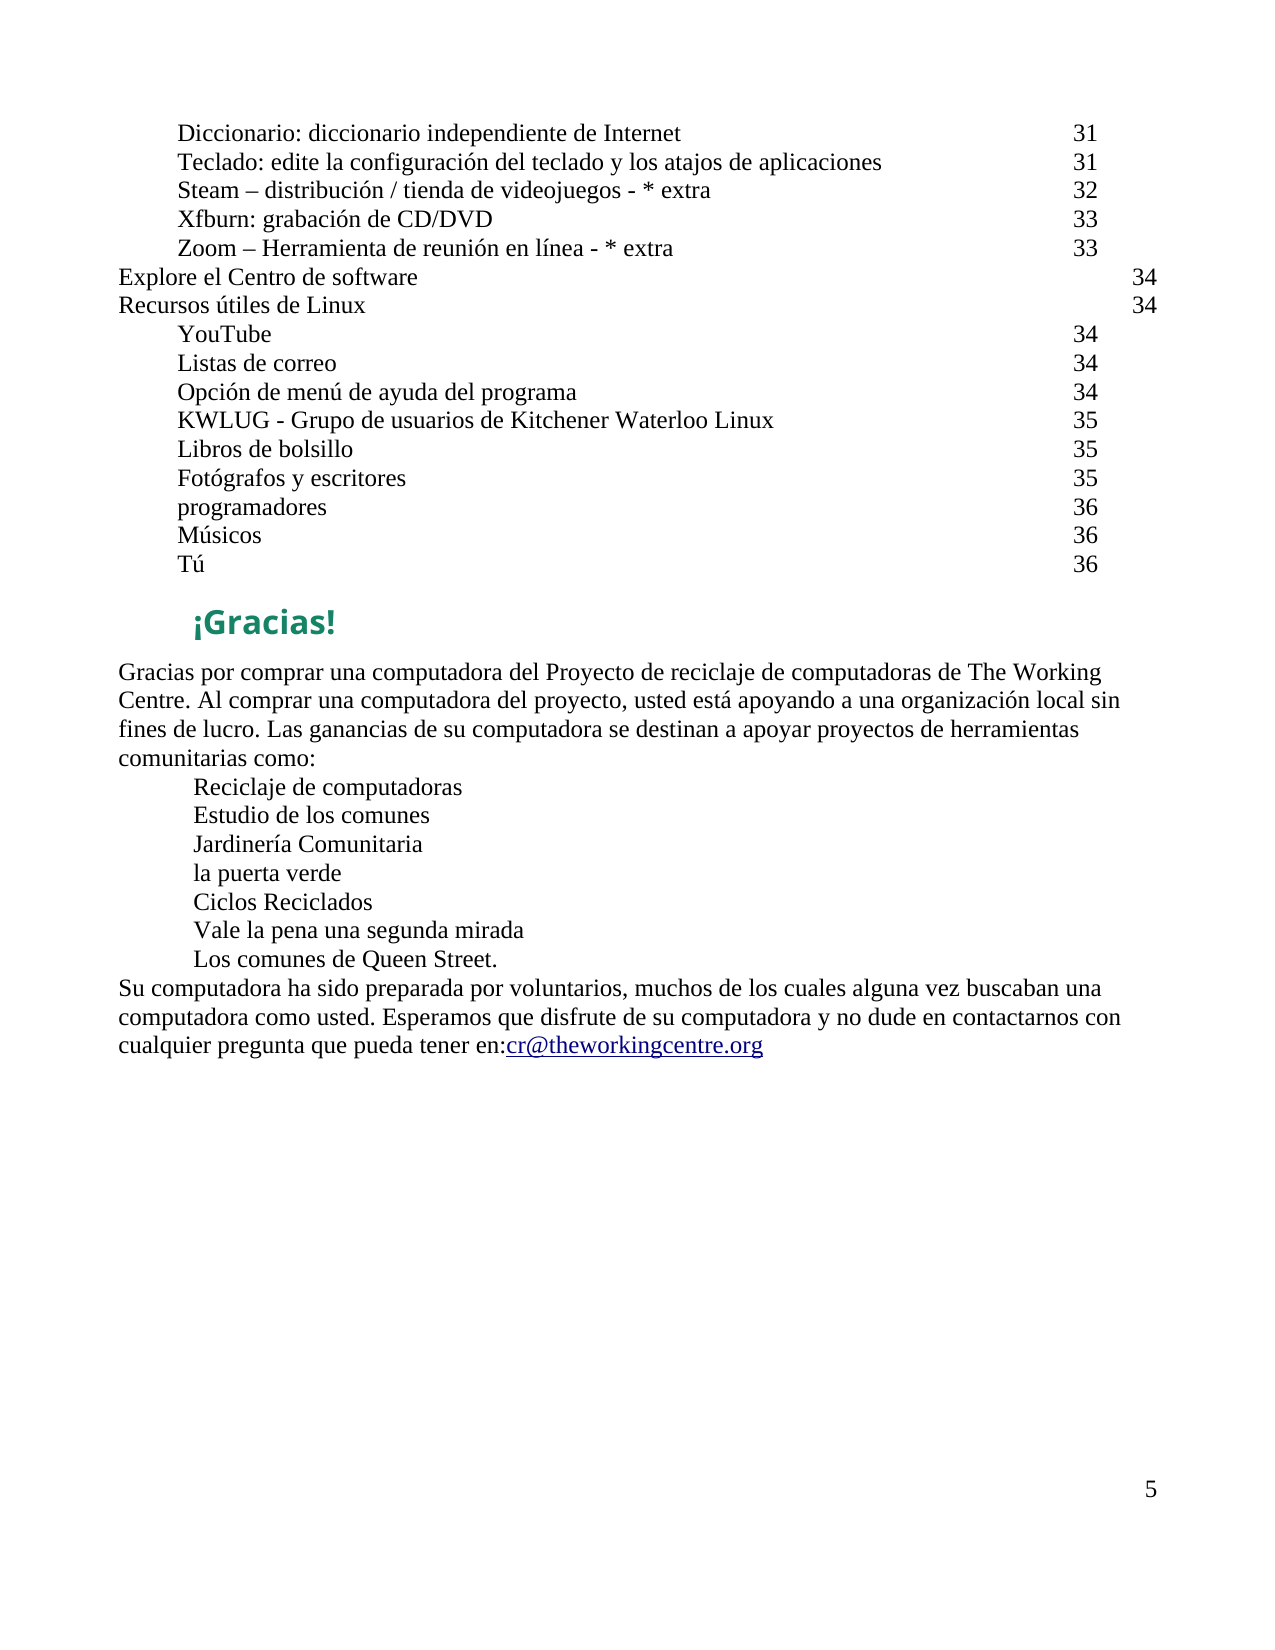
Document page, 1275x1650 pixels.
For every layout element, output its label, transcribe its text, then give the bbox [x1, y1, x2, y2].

list Vale la pena una segunda mirada [156, 916, 1157, 944]
list Reciclaje de computadoras [156, 772, 1157, 801]
text Músicos 36 [177, 521, 1157, 549]
list Jardinería Comunitaria [156, 829, 1157, 858]
text Opción de menú de ayuda del programa 34 [177, 377, 1157, 406]
text Steam – distribución / tienda de videojuegos - * extra 32 [177, 176, 1157, 204]
text Su computadora ha sido preparada por voluntarios, muchos de los cuales alguna vez buscaban una computadora como usted. Esperamos que disfrute de su computadora y no dude en contactarnos con cualquier pregunta que pueda tener en:cr@theworkingcentre.org [118, 973, 1157, 1059]
text Tú 36 [177, 549, 1157, 578]
text Fotógrafos y escritores 35 [177, 463, 1157, 492]
subtitle ¡Gracias! [118, 599, 1157, 644]
list Ciclos Reciclados [156, 887, 1157, 916]
text Explore el Centro de software 34 [118, 262, 1157, 291]
list la puerta verde [156, 858, 1157, 887]
text Xfburn: grabación de CD/DVD 33 [177, 204, 1157, 233]
text Recursos útiles de Linux 34 [118, 291, 1157, 319]
text Zoom – Herramienta de reunión en línea - * extra 33 [177, 233, 1157, 262]
text Teclado: edite la configuración del teclado y los atajos de aplicaciones 31 [177, 147, 1157, 176]
list Los comunes de Queen Street. [156, 944, 1157, 973]
text Listas de correo 34 [177, 348, 1157, 377]
list Estudio de los comunes [156, 801, 1157, 829]
text programadores 36 [177, 492, 1157, 521]
text Diccionario: diccionario independiente de Internet 31 [177, 118, 1157, 147]
text Gracias por comprar una computadora del Proyecto de reciclaje de computadoras de The Working Centre. Al comprar una computadora del proyecto, usted está apoyando a una organización local sin fines de lucro. Las ganancias de su computadora se destinan a apoyar proyectos de herramientas comunitarias como: [118, 657, 1157, 772]
text Libros de bolsillo 35 [177, 434, 1157, 463]
text YouTube 34 [177, 319, 1157, 348]
text KWLUG - Grupo de usuarios de Kitchener Waterloo Linux 35 [177, 406, 1157, 434]
